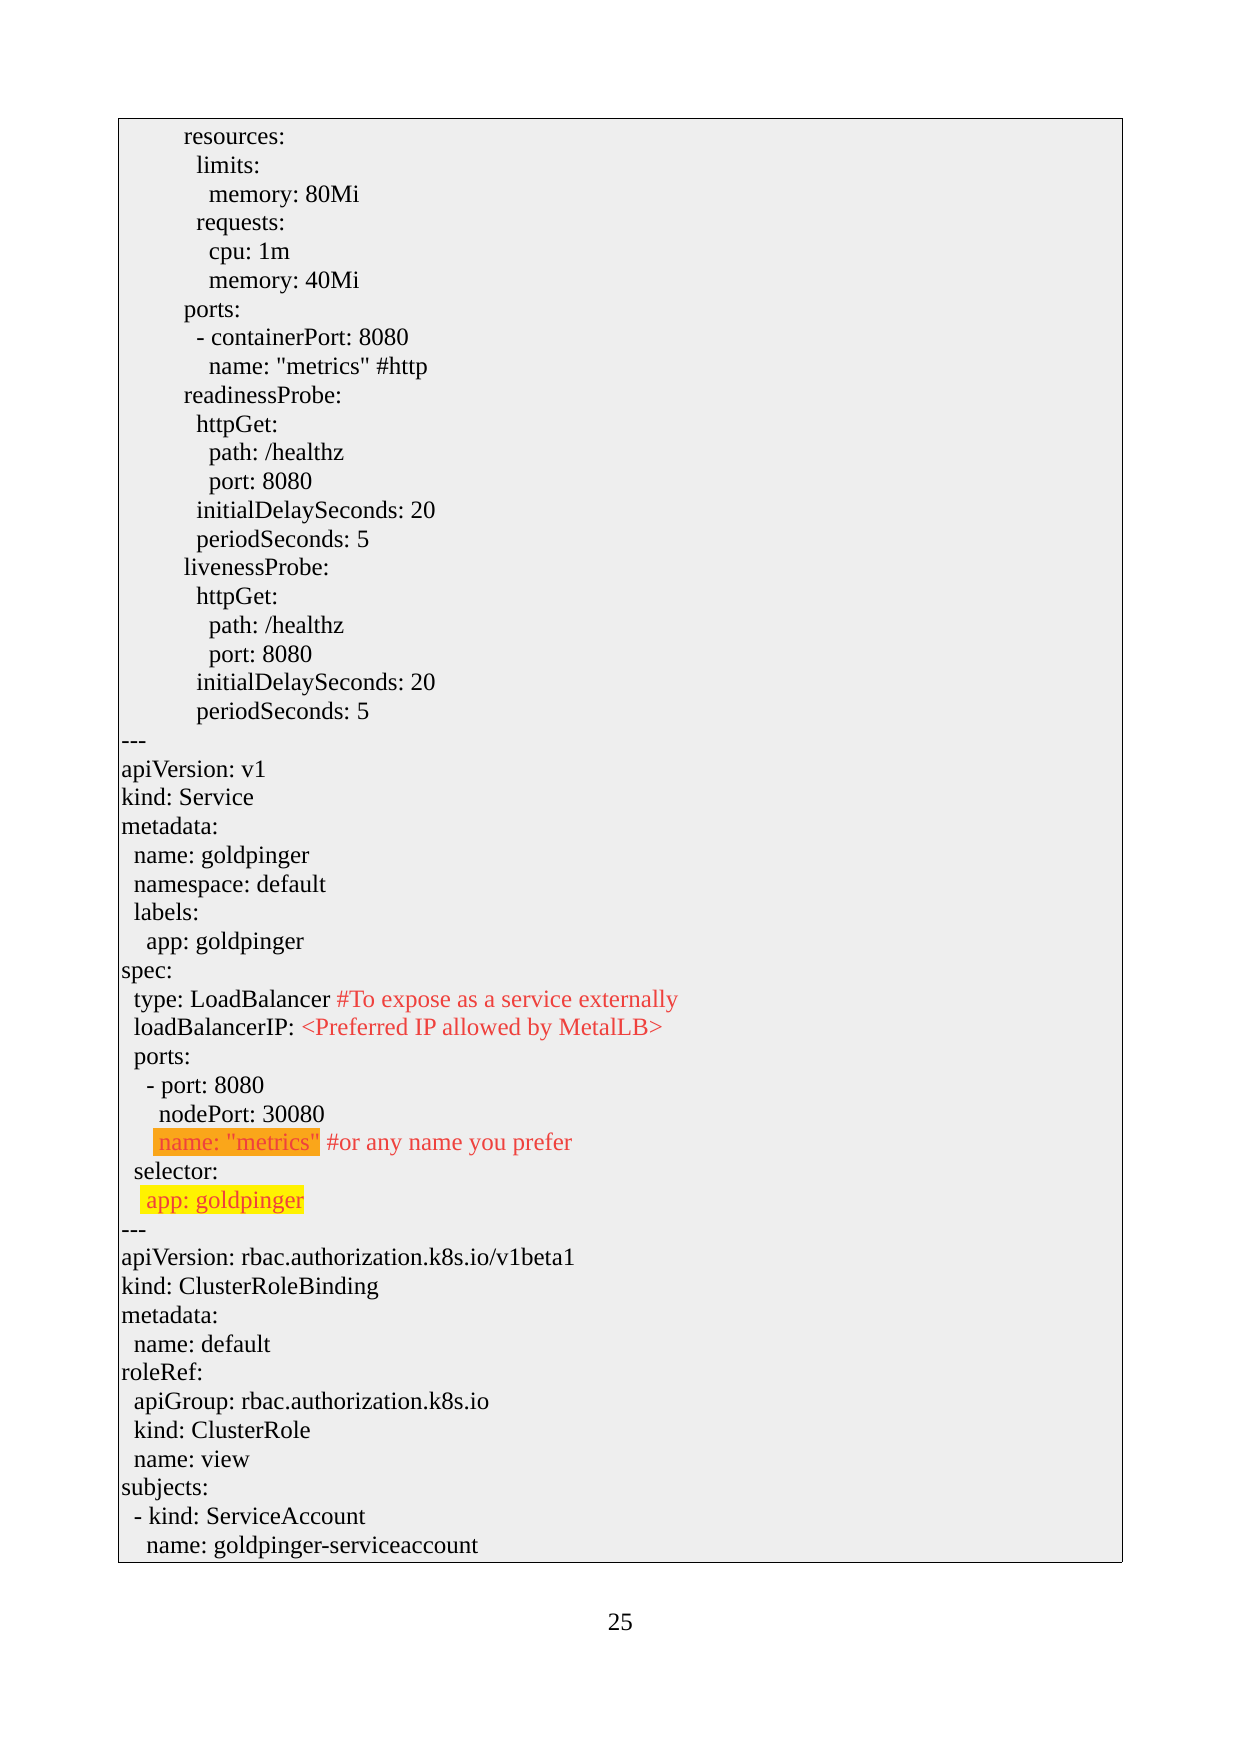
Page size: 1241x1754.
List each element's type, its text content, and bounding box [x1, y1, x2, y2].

text labels: [119, 894, 1122, 923]
text - port: 8080 [119, 1067, 1122, 1096]
text subjects: [119, 1469, 1122, 1498]
text name: goldpinger [119, 837, 1122, 866]
text apiGroup: rbac.authorization.k8s.io [119, 1383, 1122, 1412]
text - kind: ServiceAccount [119, 1498, 1122, 1527]
text initialDelaySeconds: 20 [119, 492, 1122, 521]
text apiVersion: v1 [119, 751, 1122, 779]
text httpGet: [119, 406, 1122, 434]
text name: default [119, 1326, 1122, 1354]
text limits: [119, 147, 1122, 176]
text kind: Service [119, 779, 1122, 808]
text nodePort: 30080 [119, 1096, 1122, 1124]
text port: 8080 [119, 636, 1122, 664]
text livenessProbe: [119, 549, 1122, 578]
text - containerPort: 8080 [119, 319, 1122, 348]
text name: "metrics" #or any name you prefer [119, 1124, 1122, 1153]
text kind: ClusterRole [119, 1412, 1122, 1441]
text --- [119, 722, 1122, 751]
text memory: 40Mi [119, 262, 1122, 291]
text metadata: [119, 1297, 1122, 1326]
text path: /healthz [119, 607, 1122, 636]
text selector: [119, 1153, 1122, 1182]
text --- [119, 1211, 1122, 1239]
text ports: [119, 291, 1122, 319]
text apiVersion: rbac.authorization.k8s.io/v1beta1 [119, 1239, 1122, 1268]
text type: LoadBalancer #To expose as a service externally [119, 981, 1122, 1009]
text spec: [119, 952, 1122, 981]
text cpu: 1m [119, 233, 1122, 262]
text requests: [119, 204, 1122, 233]
text name: goldpinger-serviceaccount [119, 1527, 1122, 1562]
text periodSeconds: 5 [119, 693, 1122, 722]
text httpGet: [119, 578, 1122, 607]
text ports: [119, 1038, 1122, 1067]
text name: "metrics" #http [119, 348, 1122, 377]
text app: goldpinger [119, 923, 1122, 952]
text port: 8080 [119, 463, 1122, 492]
text periodSeconds: 5 [119, 521, 1122, 549]
text roleRef: [119, 1354, 1122, 1383]
text metadata: [119, 808, 1122, 837]
text namespace: default [119, 866, 1122, 894]
text loadBalancerIP: <Preferred IP allowed by MetalLB> [119, 1009, 1122, 1038]
text readinessProbe: [119, 377, 1122, 406]
text kind: ClusterRoleBinding [119, 1268, 1122, 1297]
text name: view [119, 1441, 1122, 1469]
text initialDelaySeconds: 20 [119, 664, 1122, 693]
text resources: [119, 119, 1122, 147]
text path: /healthz [119, 434, 1122, 463]
text memory: 80Mi [119, 176, 1122, 204]
text app: goldpinger [119, 1182, 1122, 1211]
